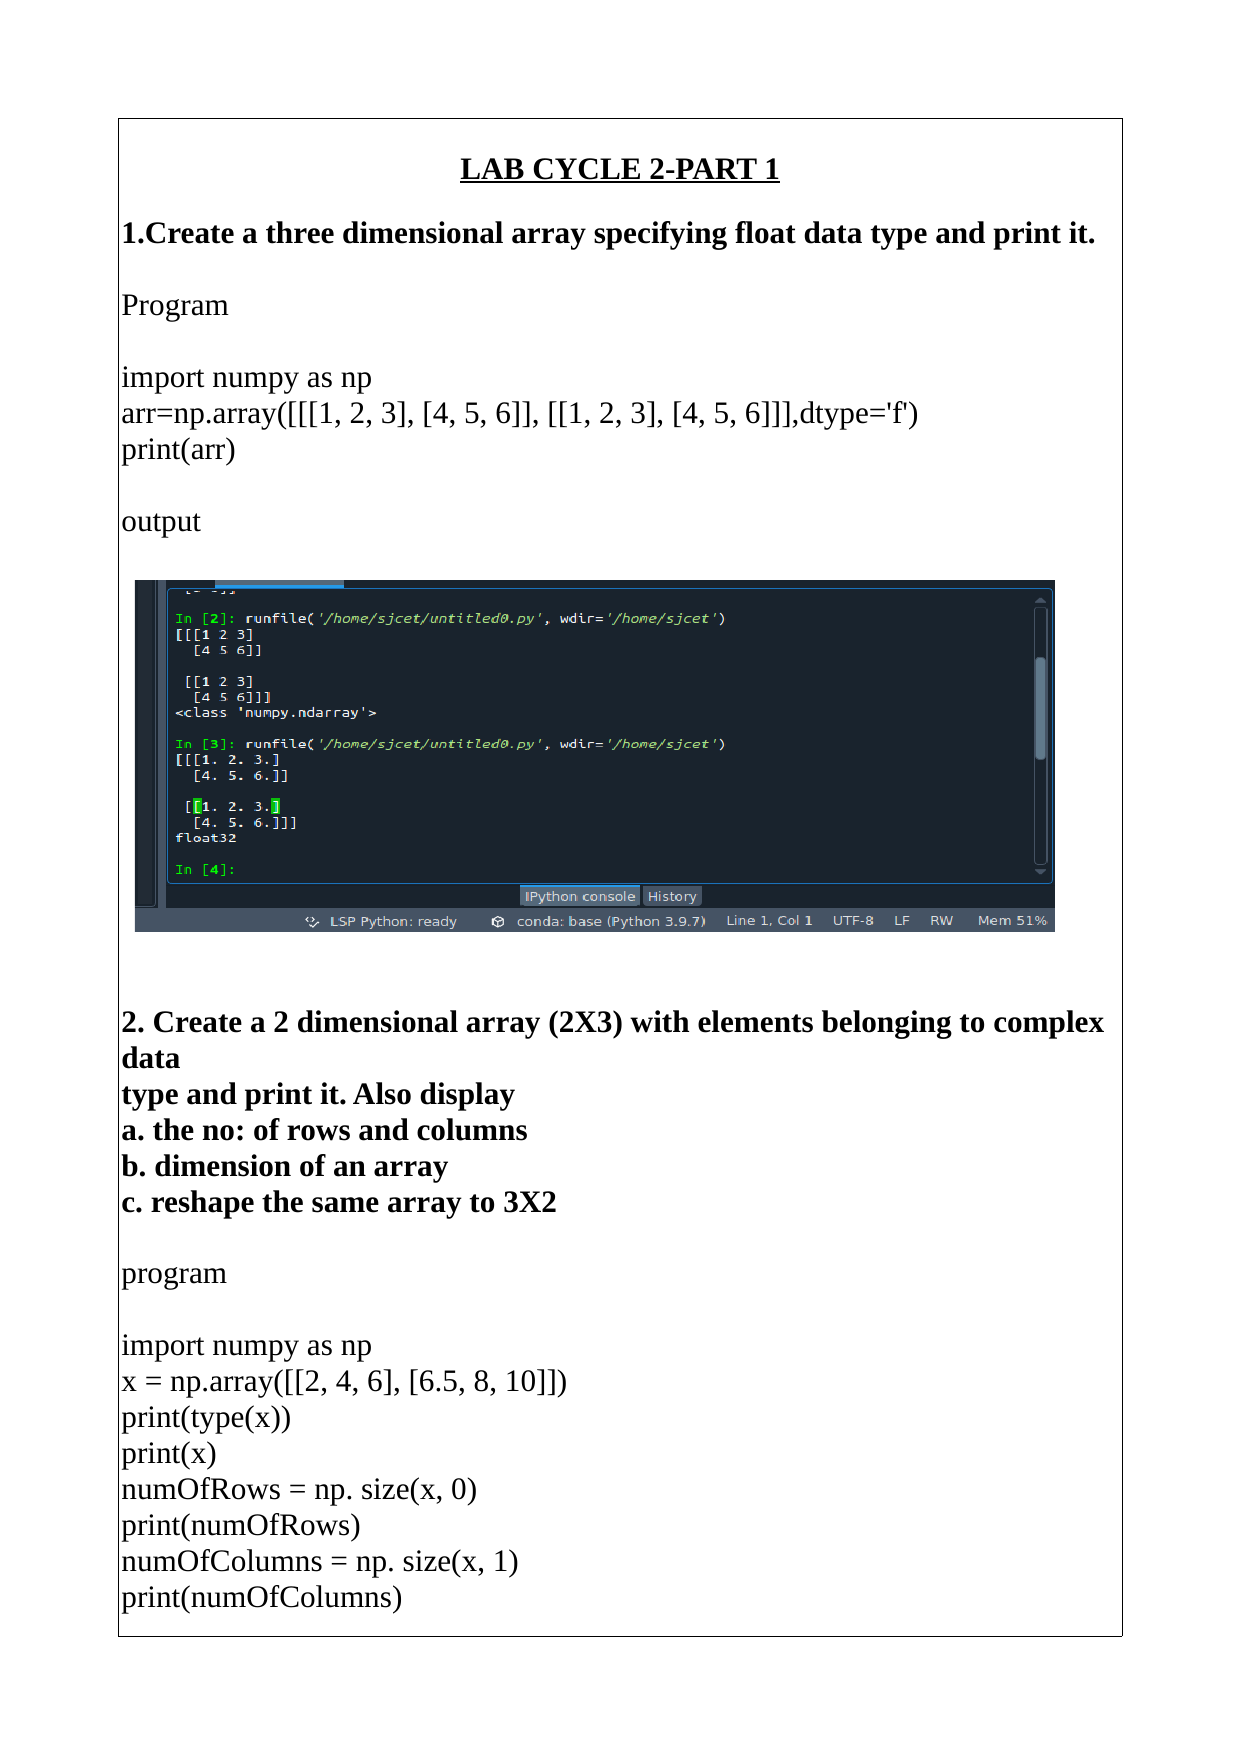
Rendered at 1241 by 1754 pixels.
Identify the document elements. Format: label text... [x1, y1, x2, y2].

text Program [121, 286, 1119, 322]
text program [121, 1255, 1119, 1291]
text x = np.array([[2, 4, 6], [6.5, 8, 10]]) [121, 1363, 1119, 1398]
text c. reshape the same array to 3X2 [121, 1183, 1119, 1219]
text print(numOfRows) [121, 1506, 1119, 1542]
text numOfColumns = np. size(x, 1) [121, 1542, 1119, 1578]
text import numpy as np [121, 358, 1119, 394]
text print(numOfColumns) [121, 1578, 1119, 1614]
text a. the no: of rows and columns [121, 1111, 1119, 1147]
text 2. Create a 2 dimensional array (2X3) with elements belonging to complex data [121, 1003, 1119, 1075]
text 1.Create a three dimensional array specifying float data type and print it. [121, 214, 1119, 251]
text print(type(x)) [121, 1398, 1119, 1434]
text numOfRows = np. size(x, 0) [121, 1470, 1119, 1506]
text arr=np.array([[[1, 2, 3], [4, 5, 6]], [[1, 2, 3], [4, 5, 6]]],dtype='f') [121, 394, 1119, 430]
text LAB CYCLE 2-PART 1 [121, 150, 1119, 186]
text output [121, 502, 1119, 538]
text type and print it. Also display [121, 1075, 1119, 1111]
text b. dimension of an array [121, 1147, 1119, 1183]
text print(x) [121, 1434, 1119, 1470]
text import numpy as np [121, 1327, 1119, 1363]
text print(arr) [121, 430, 1119, 466]
